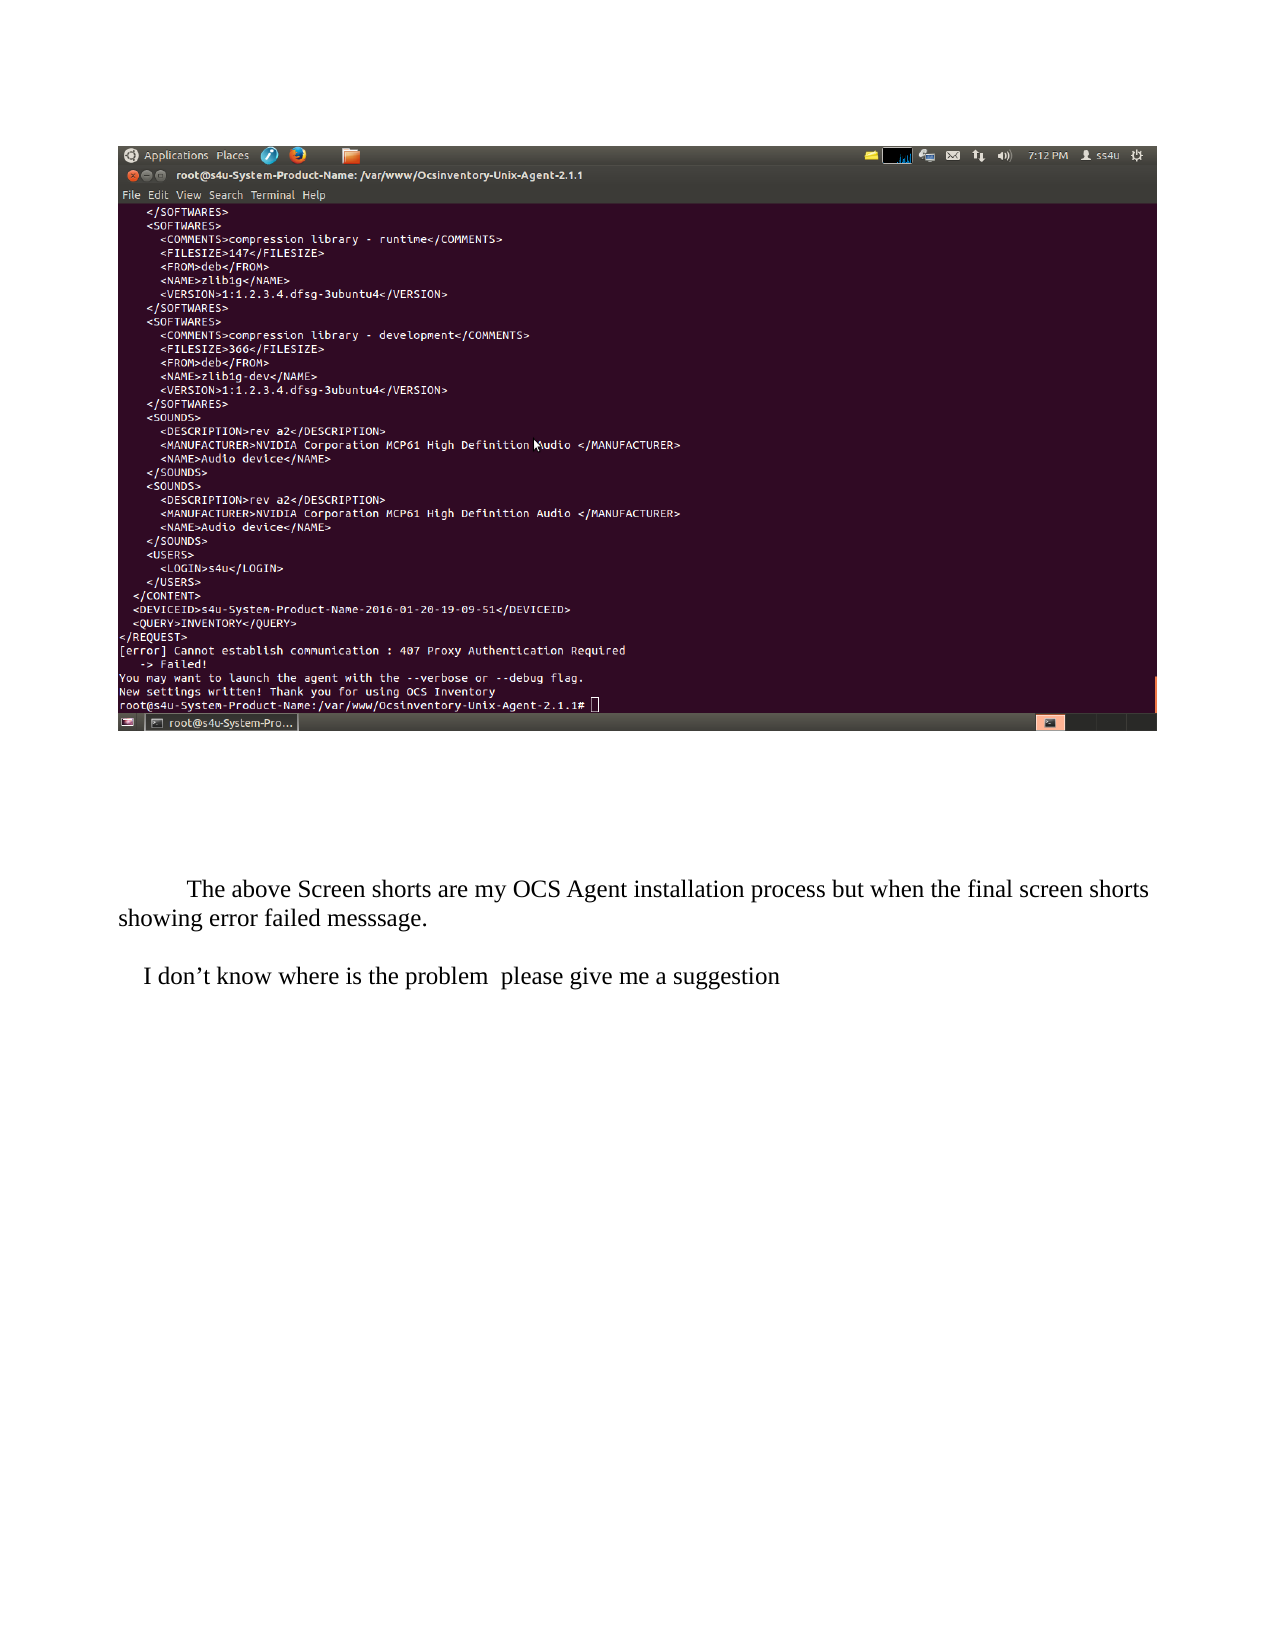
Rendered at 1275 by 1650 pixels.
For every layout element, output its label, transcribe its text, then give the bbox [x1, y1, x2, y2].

text The above Screen shorts are my OCS Agent installation process but when the final screen shorts [118, 874, 1157, 903]
text I don’t know where is the problem please give me a suggestion [118, 961, 1157, 989]
picture [118, 146, 1157, 731]
text showing error failed messsage. [118, 903, 1157, 932]
